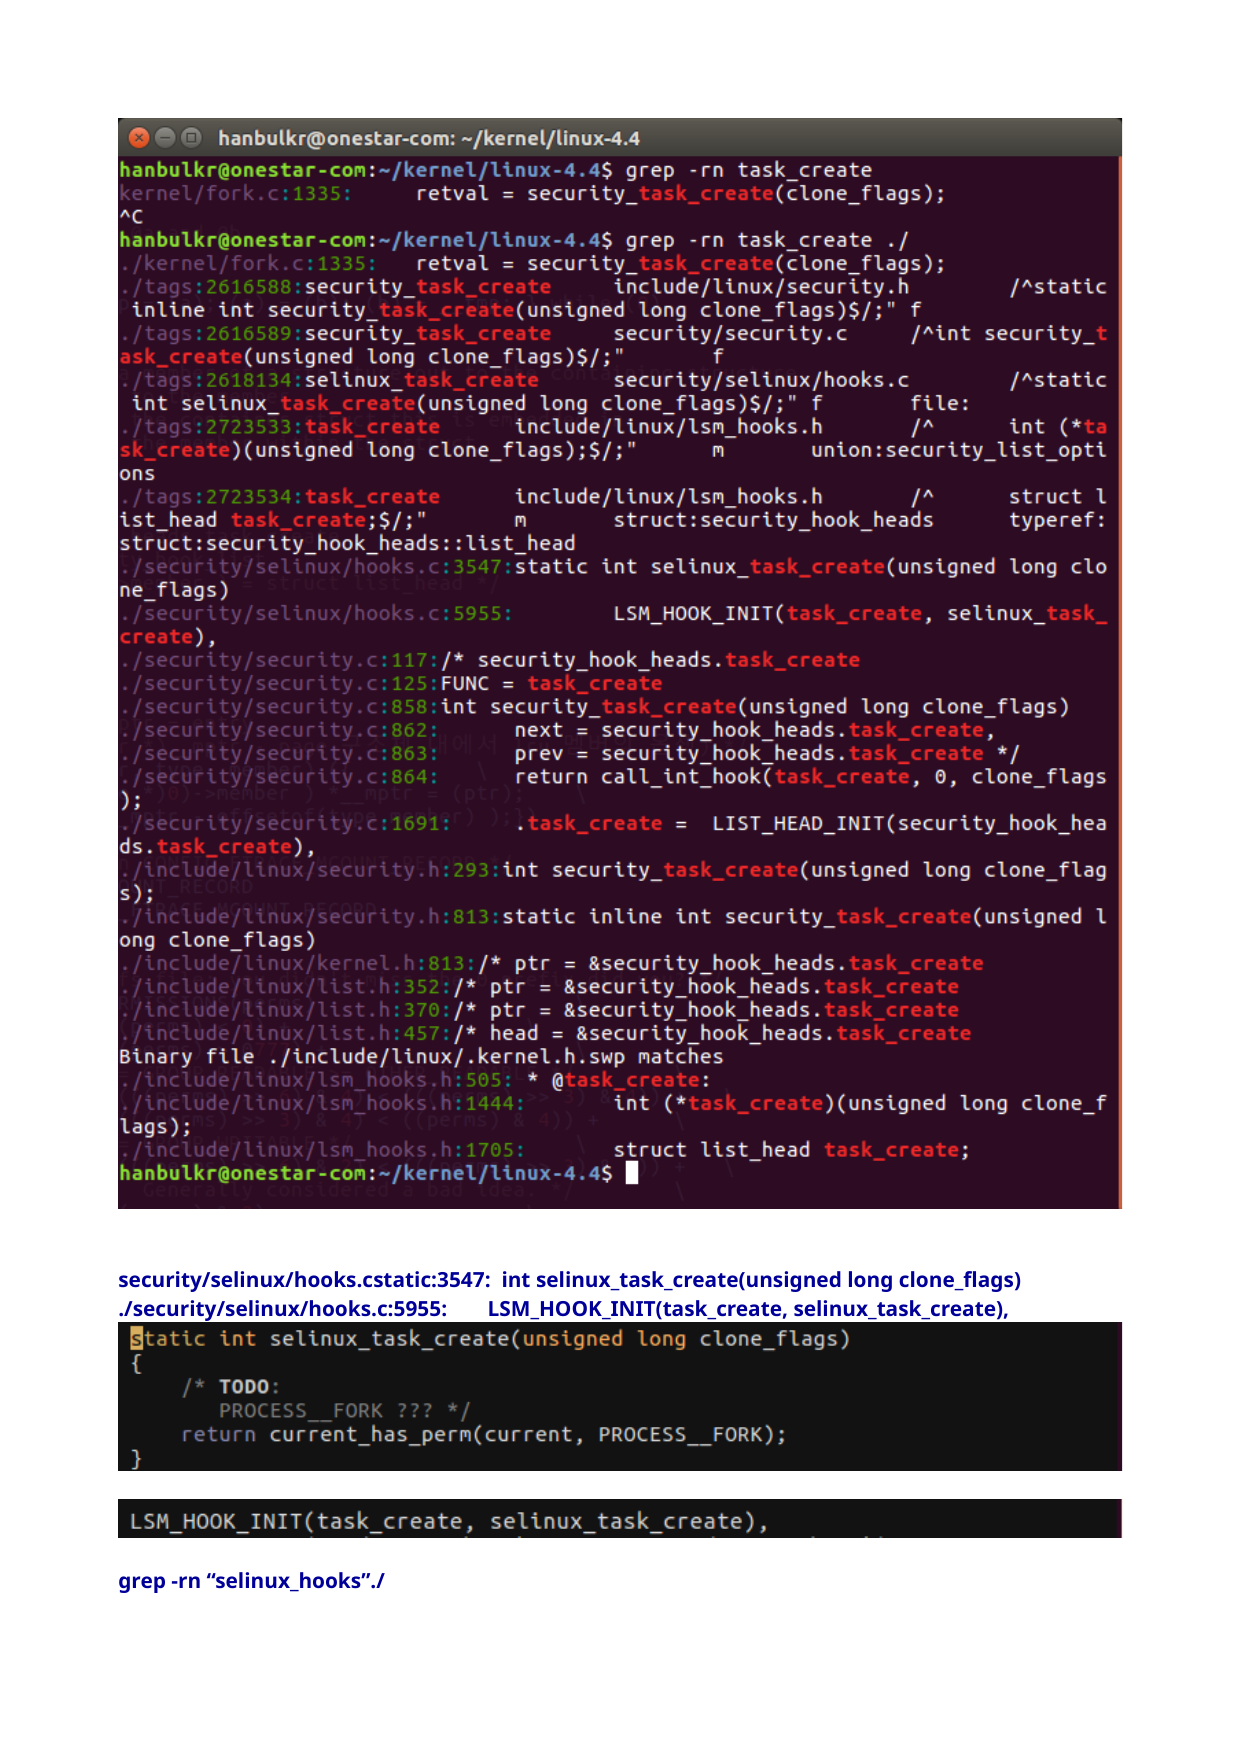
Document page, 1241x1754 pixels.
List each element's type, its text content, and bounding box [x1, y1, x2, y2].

picture [118, 1322, 1123, 1471]
text ./security/selinux/hooks.c:5955: LSM_HOOK_INIT(task_create, selinux_task_create), [118, 1294, 1122, 1322]
text security/selinux/hooks.cstatic:3547: int selinux_task_create(unsigned long clone_flags) [118, 1265, 1122, 1294]
picture [118, 118, 1123, 1209]
picture [118, 1499, 1123, 1538]
text grep -rn “selinux_hooks”./ [118, 1566, 1122, 1595]
